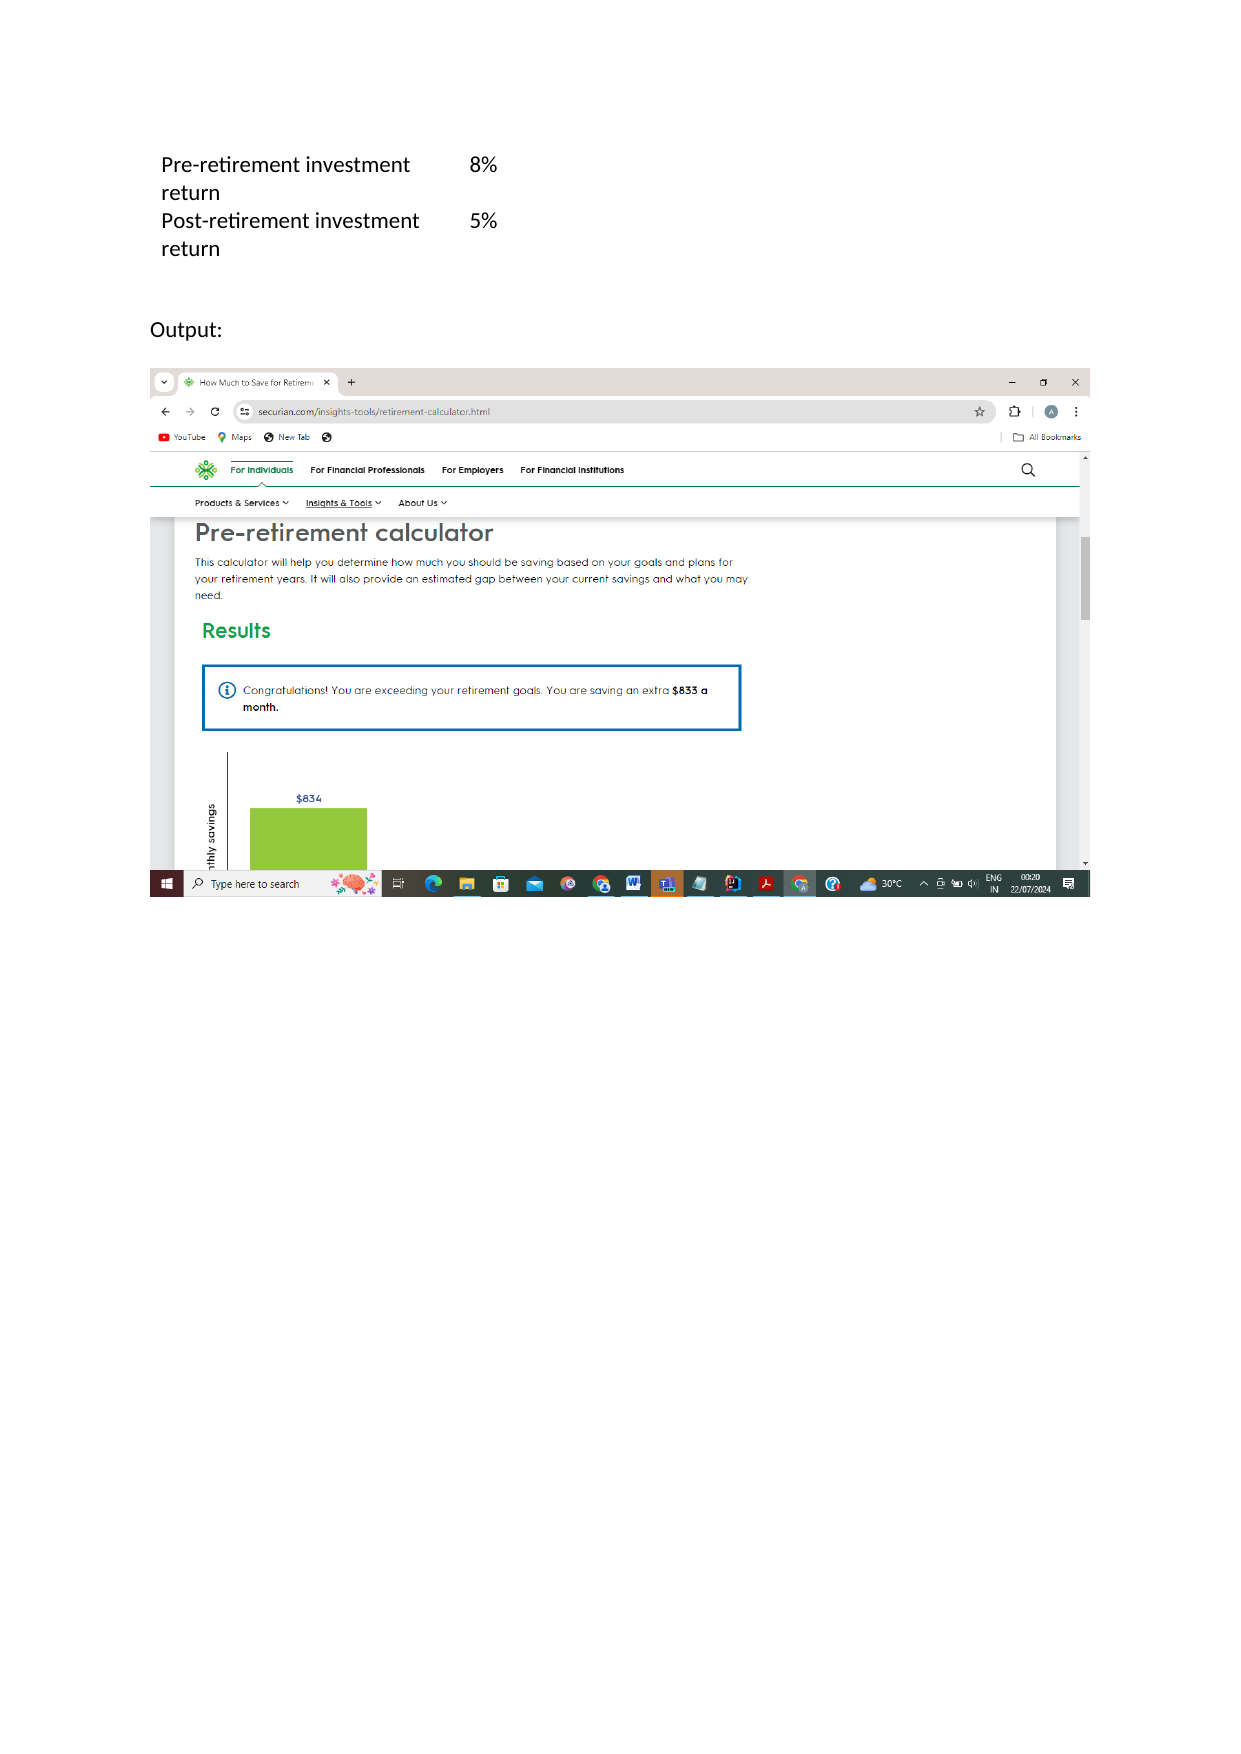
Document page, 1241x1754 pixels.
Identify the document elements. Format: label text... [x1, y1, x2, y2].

table_cell 8% [458, 150, 766, 206]
table_cell Post-retirement investment return [150, 206, 458, 262]
text Output: [150, 315, 1090, 343]
table_cell Pre-retirement investment return [150, 150, 458, 206]
table_cell 5% [458, 206, 766, 262]
